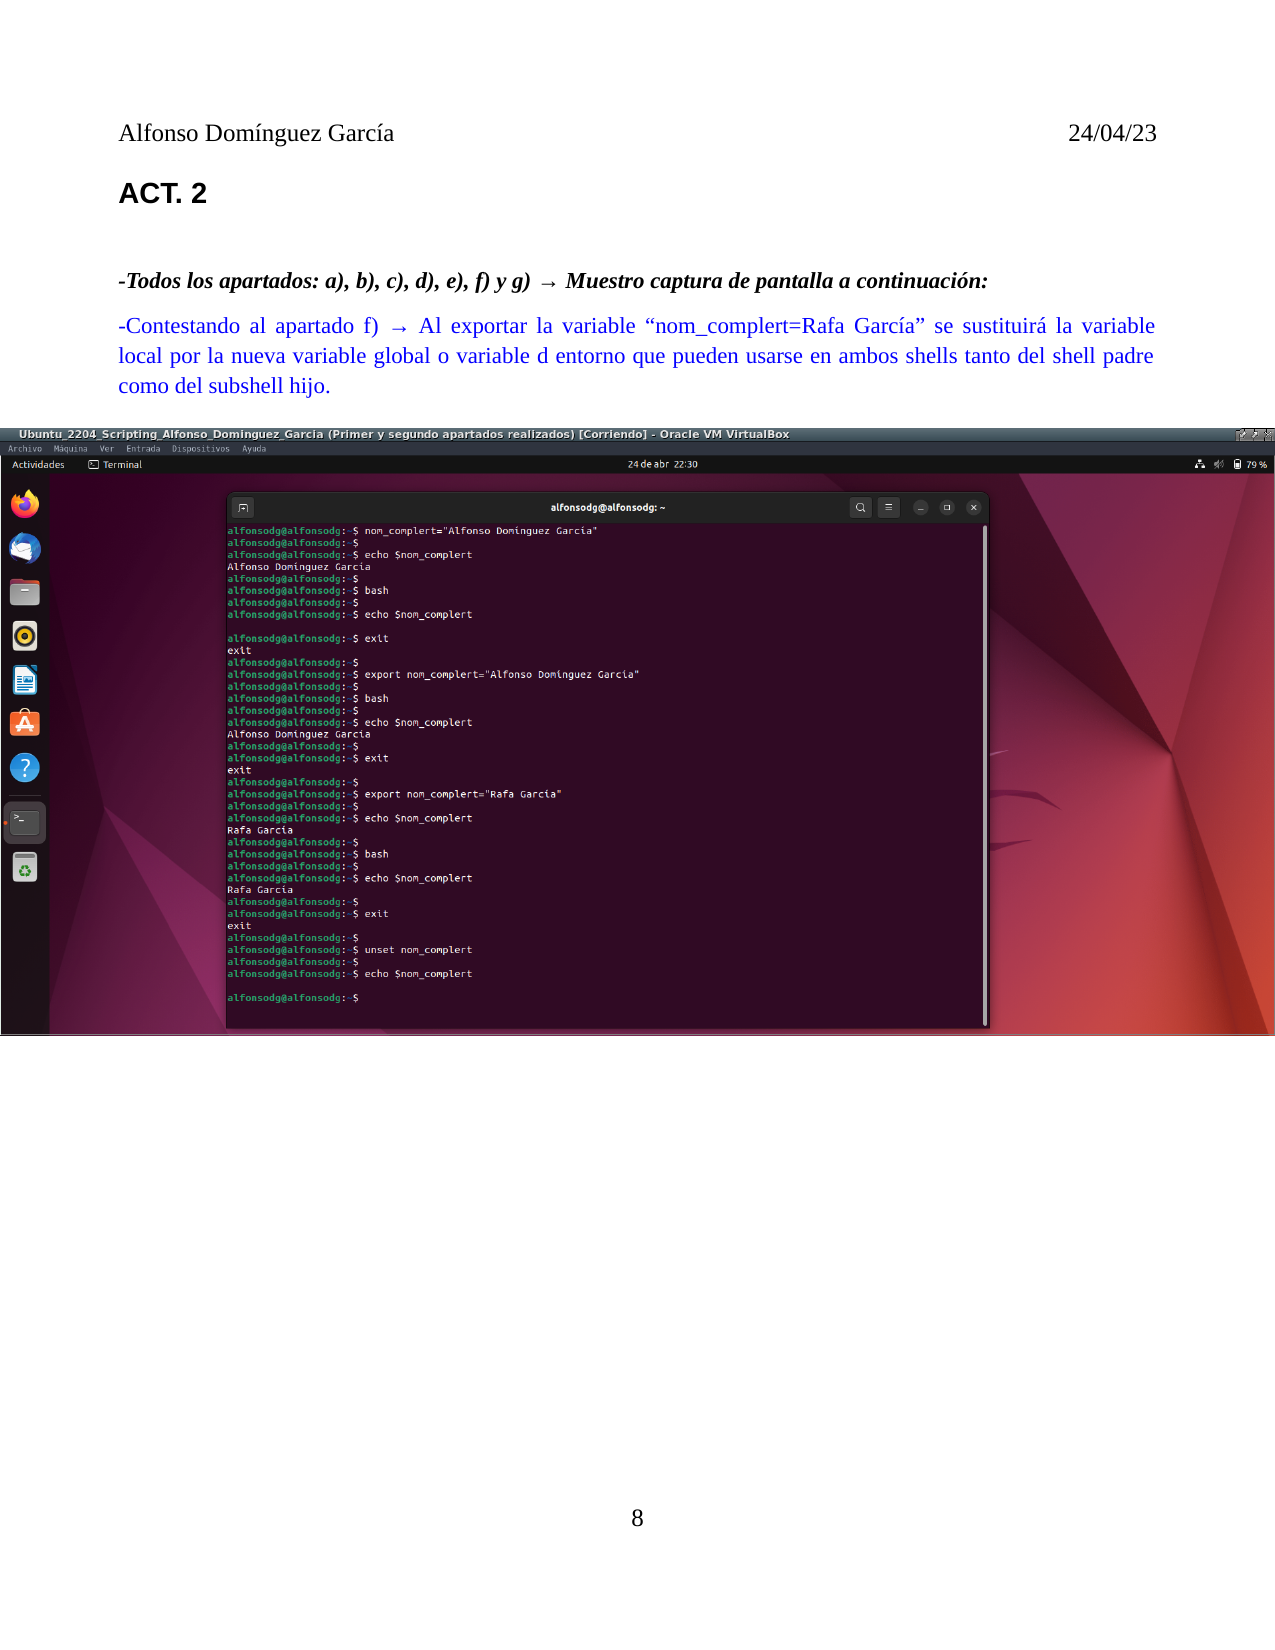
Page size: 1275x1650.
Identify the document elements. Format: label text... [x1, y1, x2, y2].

text -Contestando al apartado f) → Al exportar la variable “nom_complert=Rafa García” se sustituirá la variable local por la nueva variable global o variable d entorno que pueden usarse en ambos shells tanto del shell padre como del subshell hijo. [118, 312, 1157, 399]
picture [0, 428, 1275, 1036]
subtitle ACT. 2 [118, 176, 1157, 210]
text -Todos los apartados: a), b), c), d), e), f) y g) → Muestro captura de pantalla a continuación: [118, 267, 1157, 293]
